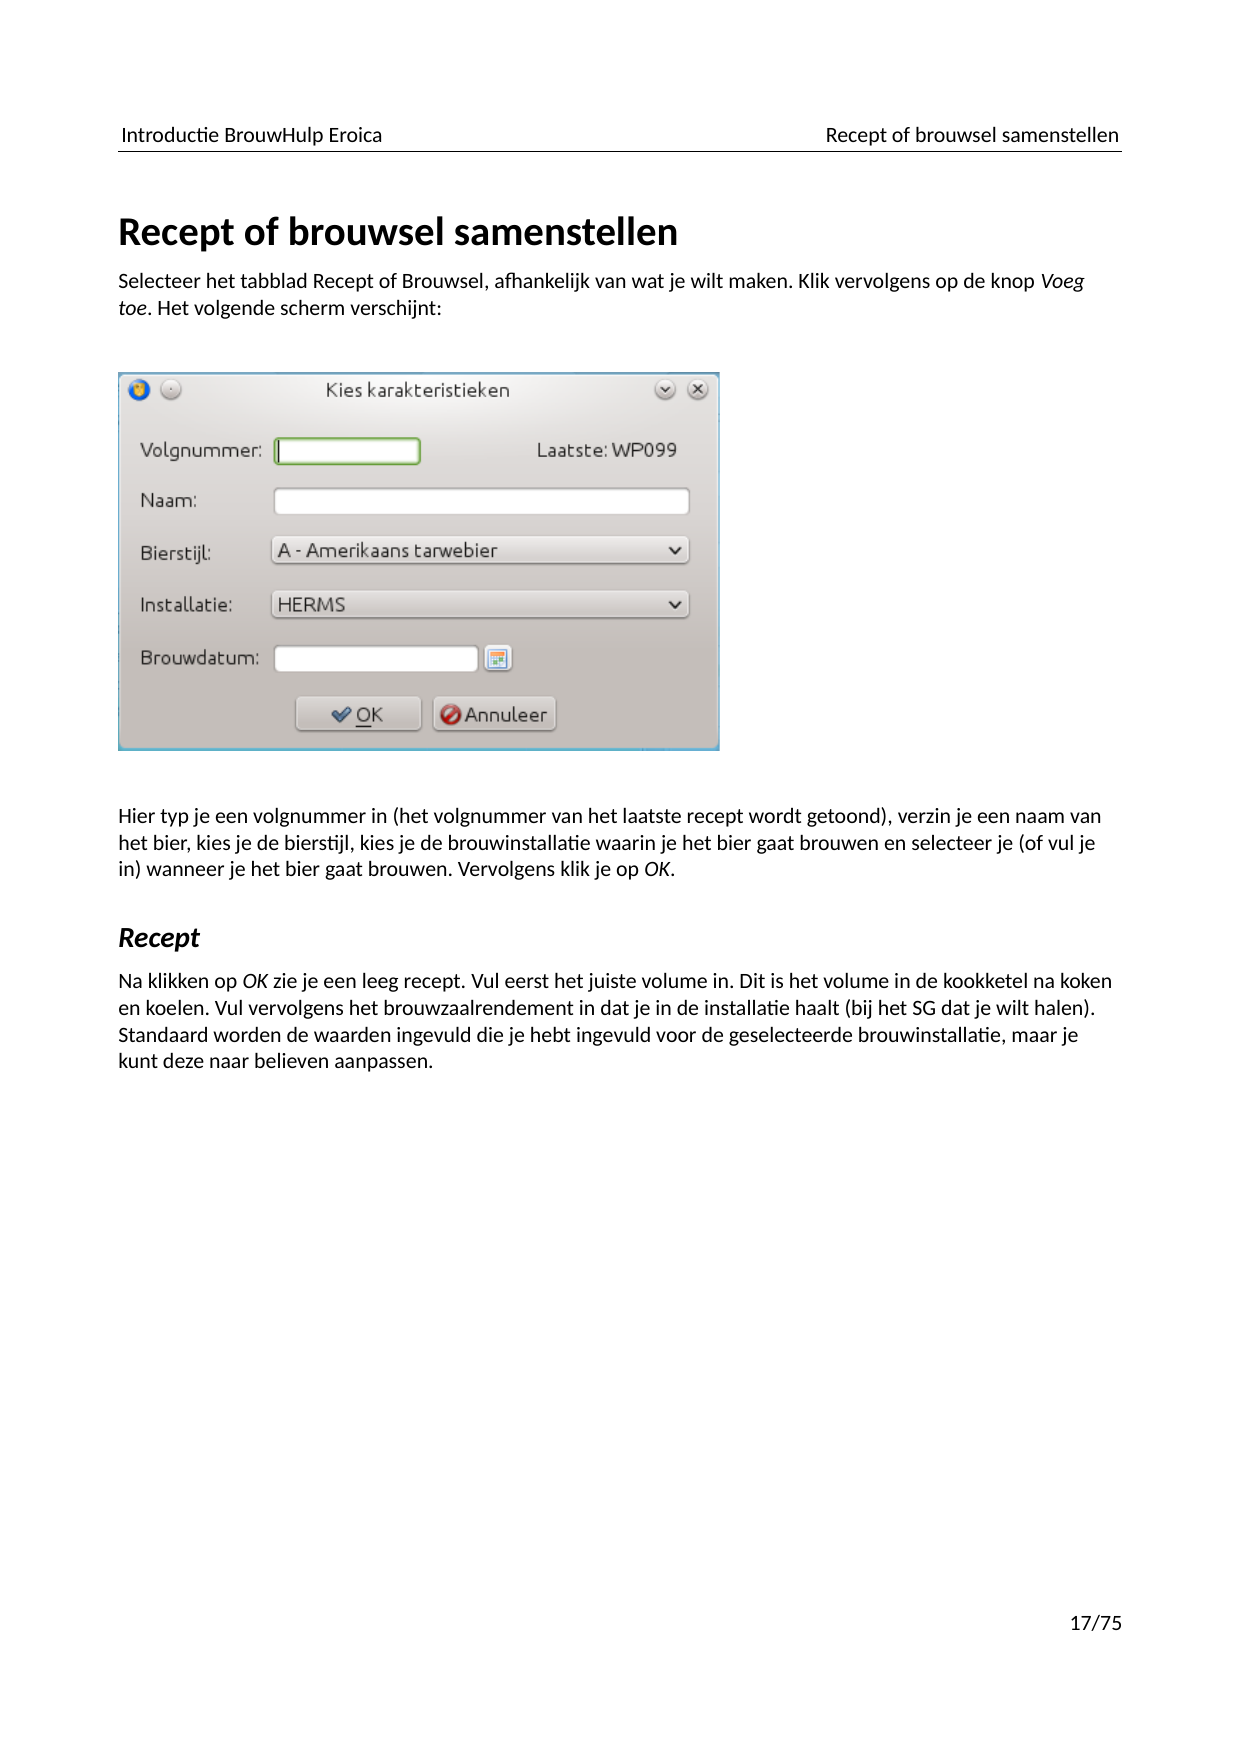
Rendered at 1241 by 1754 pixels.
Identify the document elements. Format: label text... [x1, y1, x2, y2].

text Hier typ je een volgnummer in (het volgnummer van het laatste recept wordt getoond), verzin je een naam van het bier, kies je de bierstijl, kies je de brouwinstallatie waarin je het bier gaat brouwen en selecteer je (of vul je in) wanneer je het bier gaat brouwen. Vervolgens klik je op OK. [118, 802, 1122, 882]
subtitle Recept of brouwsel samenstellen [118, 205, 1122, 255]
text Selecteer het tabblad Recept of Brouwsel, afhankelijk van wat je wilt maken. Klik vervolgens op de knop Voeg toe. Het volgende scherm verschijnt: [118, 268, 1122, 321]
subtitle Recept [118, 919, 1122, 955]
text Na klikken op OK zie je een leeg recept. Vul eerst het juiste volume in. Dit is het volume in de kookketel na koken en koelen. Vul vervolgens het brouwzaalrendement in dat je in de installatie haalt (bij het SG dat je wilt halen). Standaard worden de waarden ingevuld die je hebt ingevuld voor de geselecteerde brouwinstallatie, maar je kunt deze naar believen aanpassen. [118, 968, 1122, 1074]
picture [118, 372, 720, 751]
